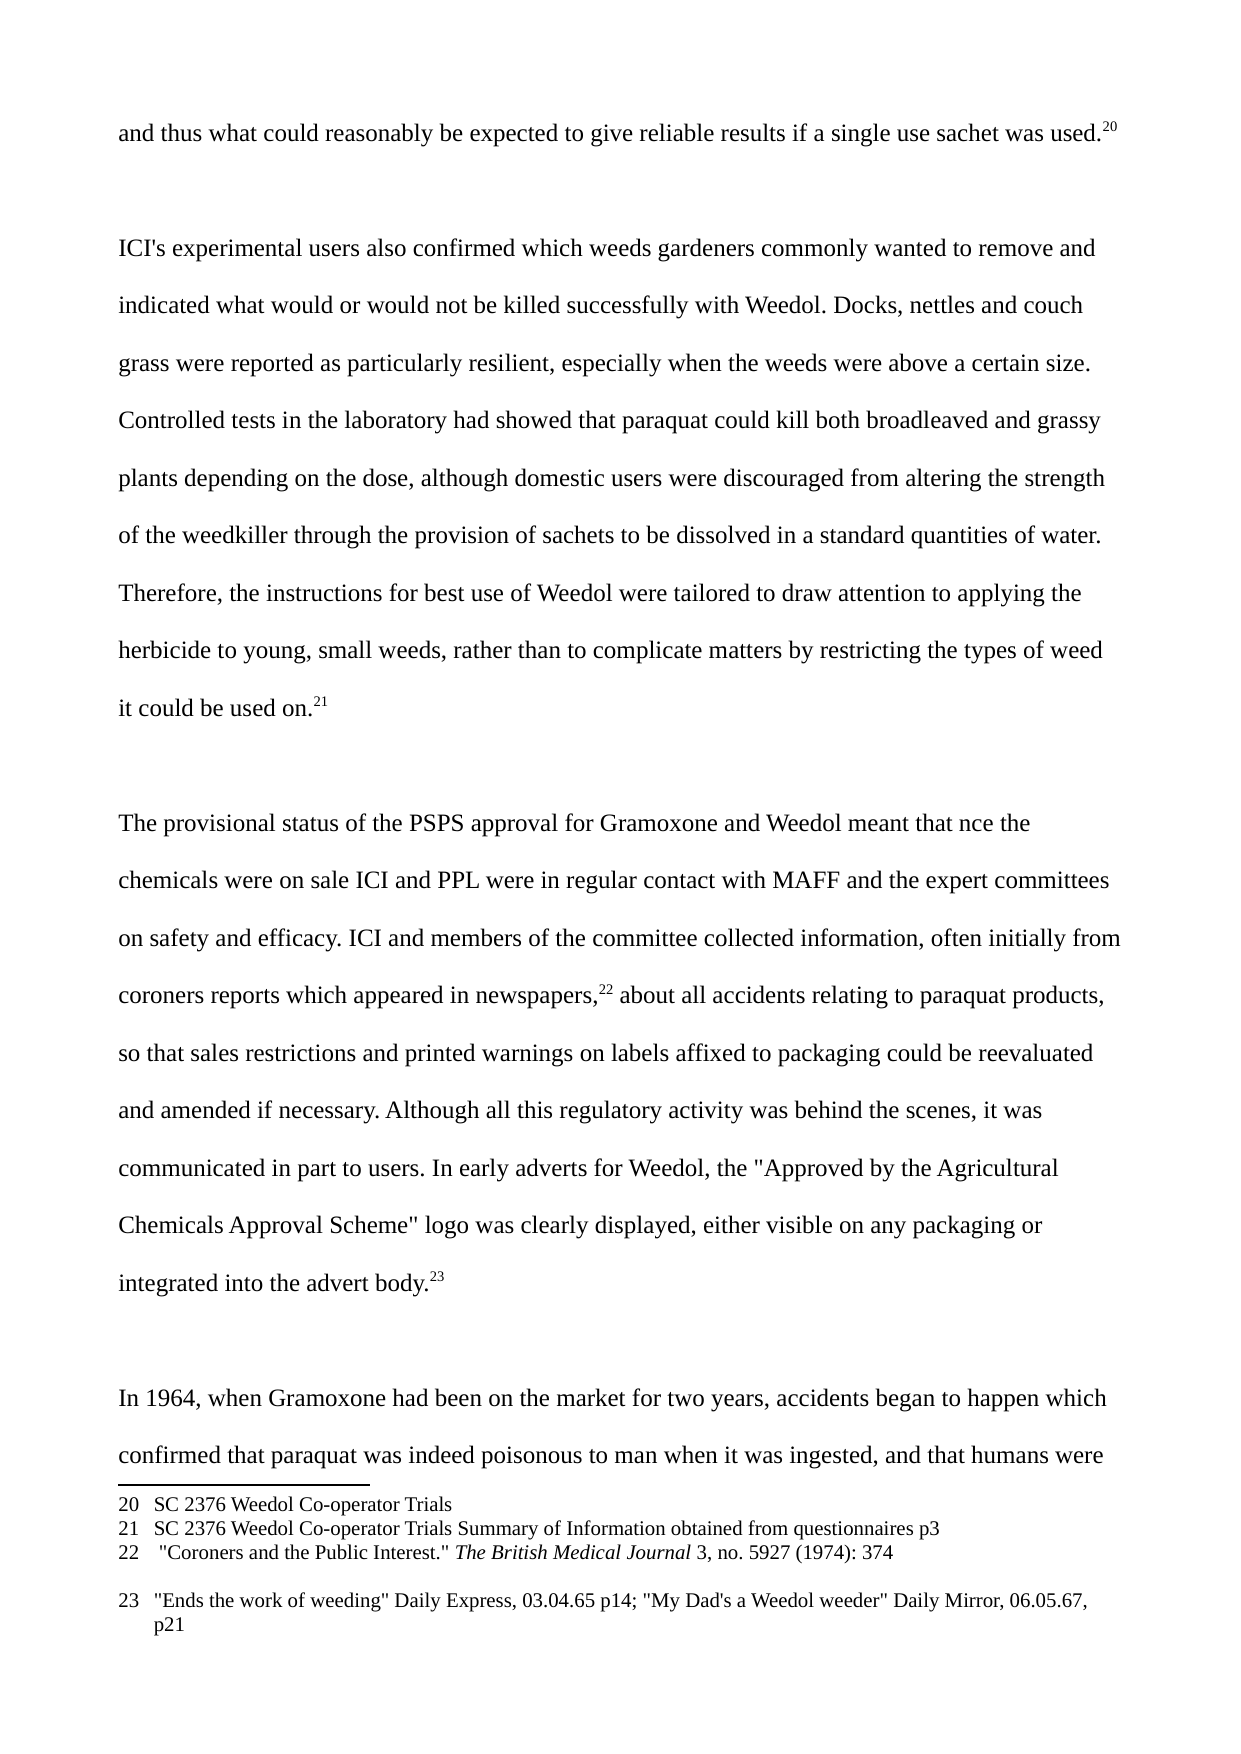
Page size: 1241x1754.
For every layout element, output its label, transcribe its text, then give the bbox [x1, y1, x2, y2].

text "Coroners and the Public Interest." The British Medical Journal 3, no. 5927 (1974): 374 [118, 1539, 1122, 1564]
text SC 2376 Weedol Co-operator Trials Summary of Information obtained from questionnaires p3 [118, 1516, 1122, 1539]
text SC 2376 Weedol Co-operator Trials [118, 1491, 1122, 1516]
text "Ends the work of weeding" Daily Express, 03.04.65 p14; "My Dad's a Weedol weeder" Daily Mirror, 06.05.67, p21 [118, 1588, 1122, 1636]
text and thus what could reasonably be expected to give reliable results if a single use sachet was used. [118, 118, 1122, 147]
text The provisional status of the PSPS approval for Gramoxone and Weedol meant that nce the chemicals were on sale ICI and PPL were in regular contact with MAFF and the expert committees on safety and efficacy. ICI and members of the committee collected information, often initially from coroners reports which appeared in newspapers, about all accidents relating to paraquat products, so that sales restrictions and printed warnings on labels affixed to packaging could be reevaluated and amended if necessary. Although all this regulatory activity was behind the scenes, it was communicated in part to users. In early adverts for Weedol, the "Approved by the Agricultural Chemicals Approval Scheme" logo was clearly displayed, either visible on any packaging or integrated into the advert body. [118, 808, 1122, 1297]
text ICI's experimental users also confirmed which weeds gardeners commonly wanted to remove and indicated what would or would not be killed successfully with Weedol. Docks, nettles and couch grass were reported as particularly resilient, especially when the weeds were above a certain size. Controlled tests in the laboratory had showed that paraquat could kill both broadleaved and grassy plants depending on the dose, although domestic users were discouraged from altering the strength of the weedkiller through the provision of sachets to be dissolved in a standard quantities of water. Therefore, the instructions for best use of Weedol were tailored to draw attention to applying the herbicide to young, small weeds, rather than to complicate matters by restricting the types of weed it could be used on. [118, 233, 1122, 722]
text In 1964, when Gramoxone had been on the market for two years, accidents began to happen which confirmed that paraquat was indeed poisonous to man when it was ingested, and that humans were [118, 1383, 1122, 1469]
